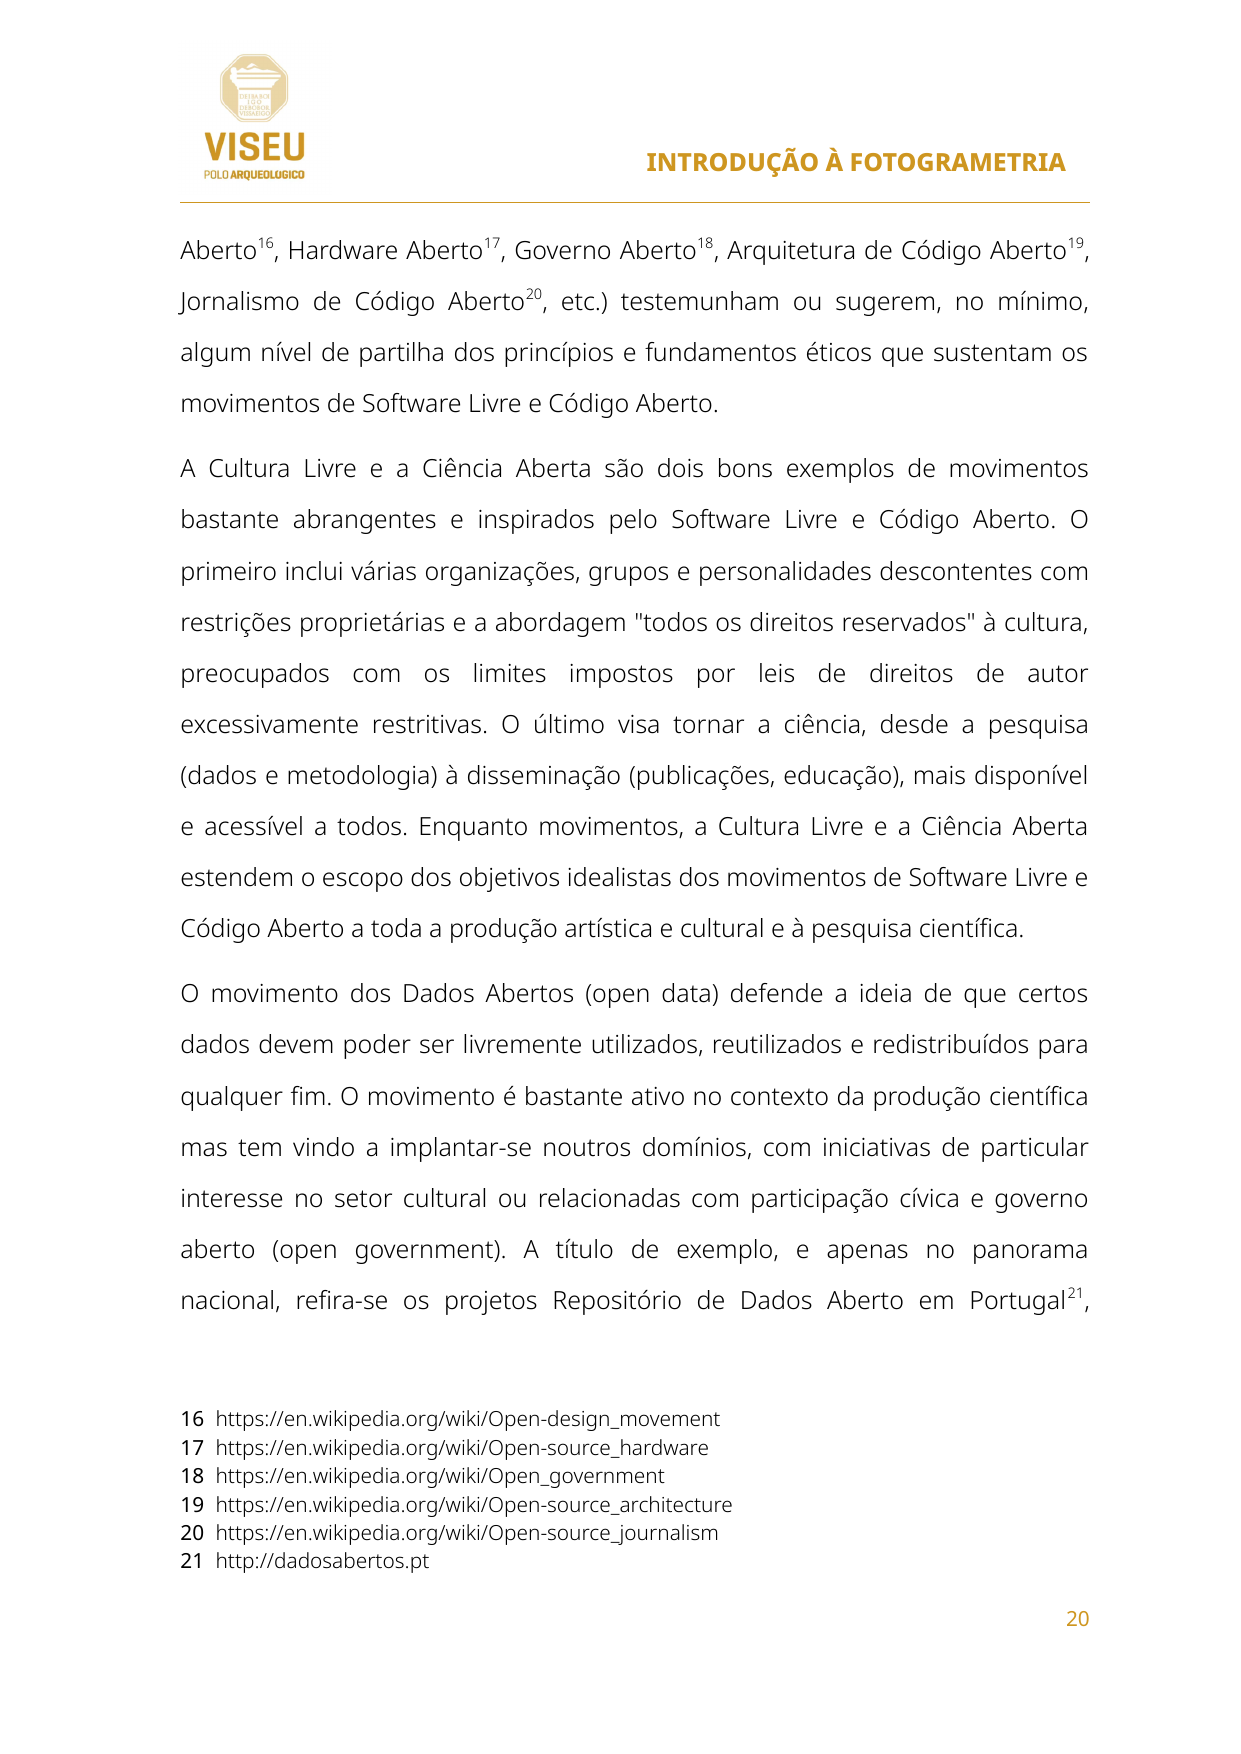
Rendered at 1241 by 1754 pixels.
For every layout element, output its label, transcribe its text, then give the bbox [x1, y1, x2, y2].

text A Cultura Livre e a Ciência Aberta são dois bons exemplos de movimentos bastante abrangentes e inspirados pelo Software Livre e Código Aberto. O primeiro inclui várias organizações, grupos e personalidades descontentes com restrições proprietárias e a abordagem "todos os direitos reservados" à cultura, preocupados com os limites impostos por leis de direitos de autor excessivamente restritivas. O último visa tornar a ciência, desde a pesquisa (dados e metodologia) à disseminação (publicações, educação), mais disponível e acessível a todos. Enquanto movimentos, a Cultura Livre e a Ciência Aberta estendem o escopo dos objetivos idealistas dos movimentos de Software Livre e Código Aberto a toda a produção artística e cultural e à pesquisa científica. [180, 451, 1090, 944]
text http://dadosabertos.pt [180, 1547, 1090, 1575]
text O movimento dos Dados Abertos (open data) defende a ideia de que certos dados devem poder ser livremente utilizados, reutilizados e redistribuídos para qualquer fim. O movimento é bastante ativo no contexto da produção científica mas tem vindo a implantar-se noutros domínios, com iniciativas de particular interesse no setor cultural ou relacionadas com participação cívica e governo aberto (open government). A título de exemplo, e apenas no panorama nacional, refira-se os projetos Repositório de Dados Aberto em Portugal, Demo.cratica (projeto independente que disponibiliza pequisa fácil no texto das sessões plenárias da Assembleia da República e informação biográfica dos deputados), e a Central de Dados (repositório aberto de datasets de diversas fontes, tais como códigos postais e as áreas que lhes correspondem, registo histórico de incêndios de 1980 a 2015, lista dos beneficiários de subvenções mensais vitalícias do Estado ou datas de atos eleitorais e referendos em Portugal desde 1975, para mencionar alguns exemplos). [180, 976, 1090, 1316]
text O atual impacto social dos movimentos do Software Livre e de Código Aberto estende-se muito além dos limites do mundo das licenças e do desenvolvimento de software. A sua valorização da partilha e do bem comum baseados numa colaboração aberta e livre inspirou diversos movimentos e projetos em diferentes domínios. As designações cunhadas para nomear alguns desses projetos, movimentos ou abordagens (Ciência Aberta, Dados Abertos, Acesso Aberto, Conhecimento Aberto, Obras Culturais Livres, Cultura Livre, Conteúdo Livre, Educação Aberta, Recursos Educacionais Abertos, Design Aberto, Hardware Aberto, Governo Aberto, Arquitetura de Código Aberto, Jornalismo de Código Aberto, etc.) testemunham ou sugerem, no mínimo, algum nível de partilha dos princípios e fundamentos éticos que sustentam os movimentos de Software Livre e Código Aberto. [180, 232, 1090, 419]
text https://en.wikipedia.org/wiki/Open-source_architecture [180, 1490, 1090, 1518]
text https://en.wikipedia.org/wiki/Open-source_hardware [180, 1433, 1090, 1461]
text https://en.wikipedia.org/wiki/Open-source_journalism [180, 1518, 1090, 1547]
text https://en.wikipedia.org/wiki/Open_government [180, 1461, 1090, 1490]
text https://en.wikipedia.org/wiki/Open-design_movement [180, 1404, 1090, 1433]
